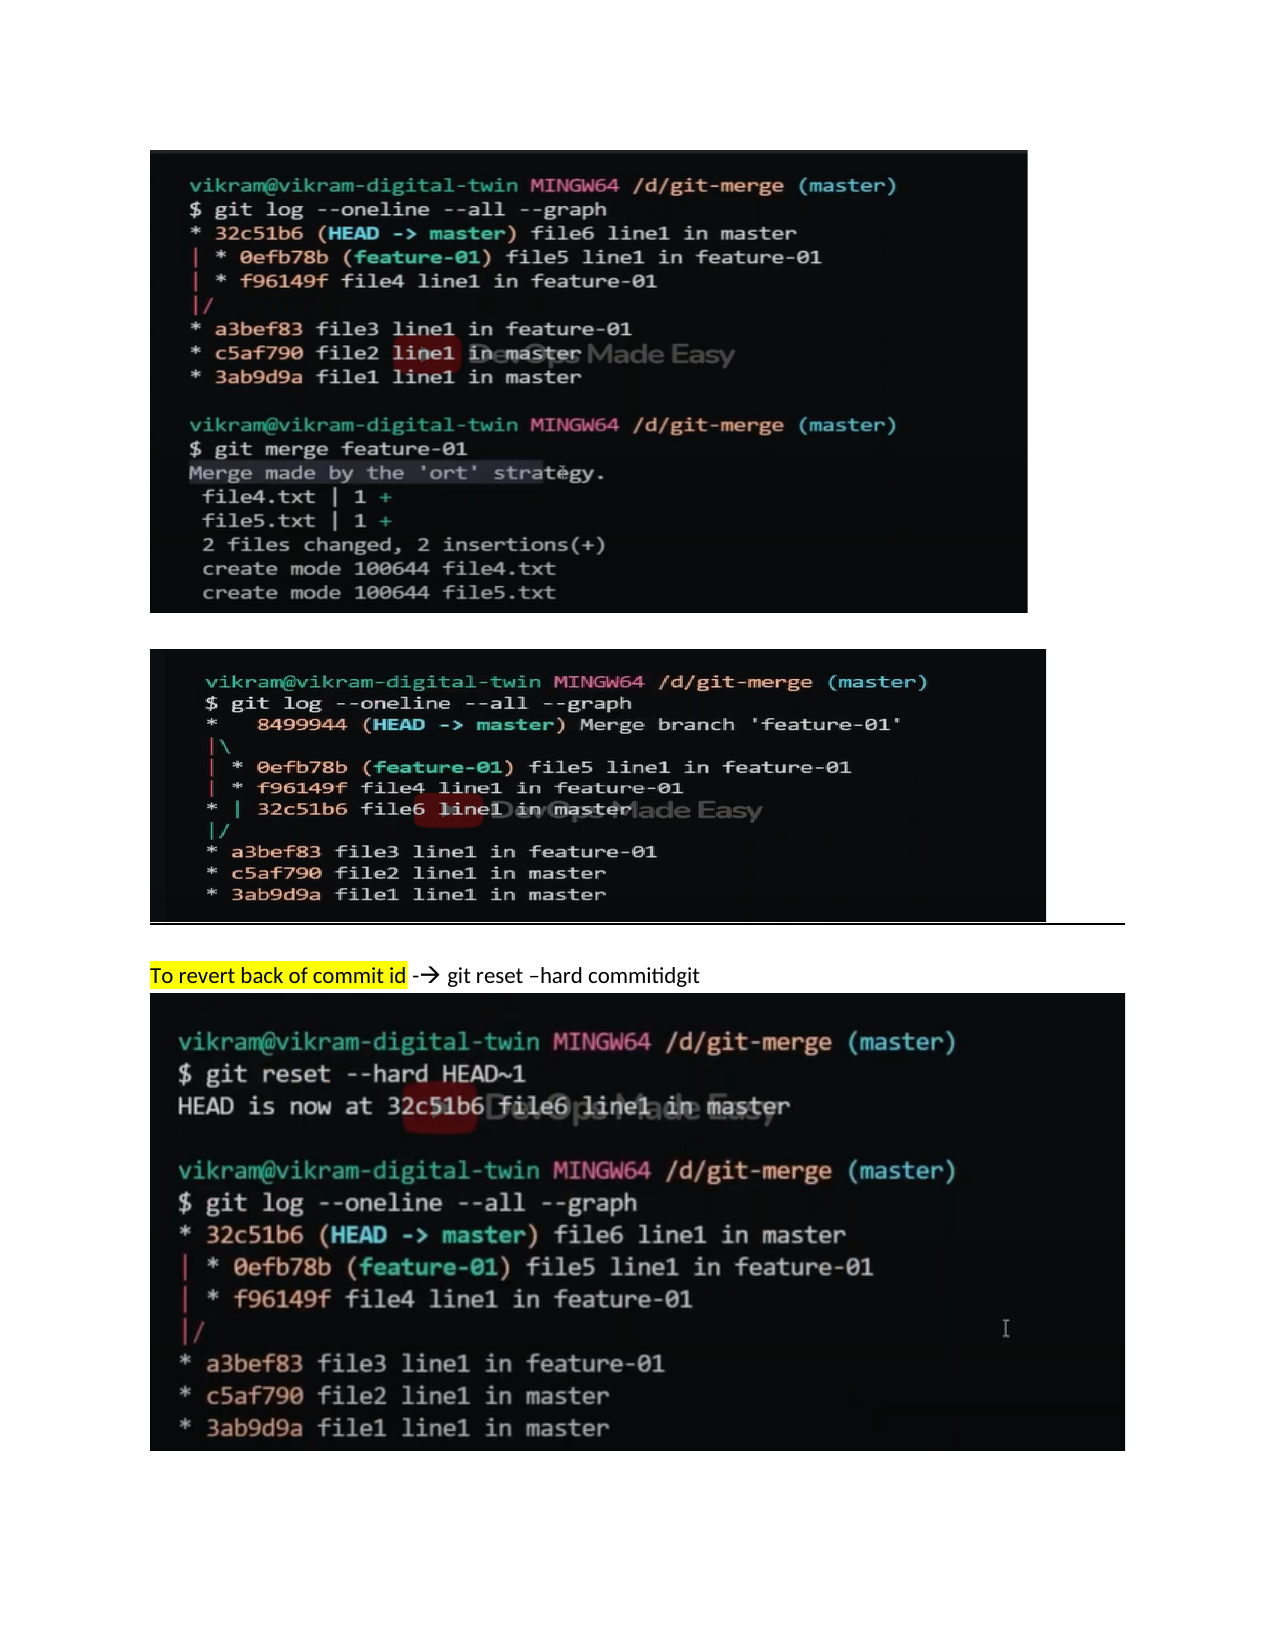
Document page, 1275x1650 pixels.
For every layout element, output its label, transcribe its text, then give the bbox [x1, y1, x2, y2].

text To revert back of commit id - git reset –hard commitidgit [150, 961, 1125, 989]
